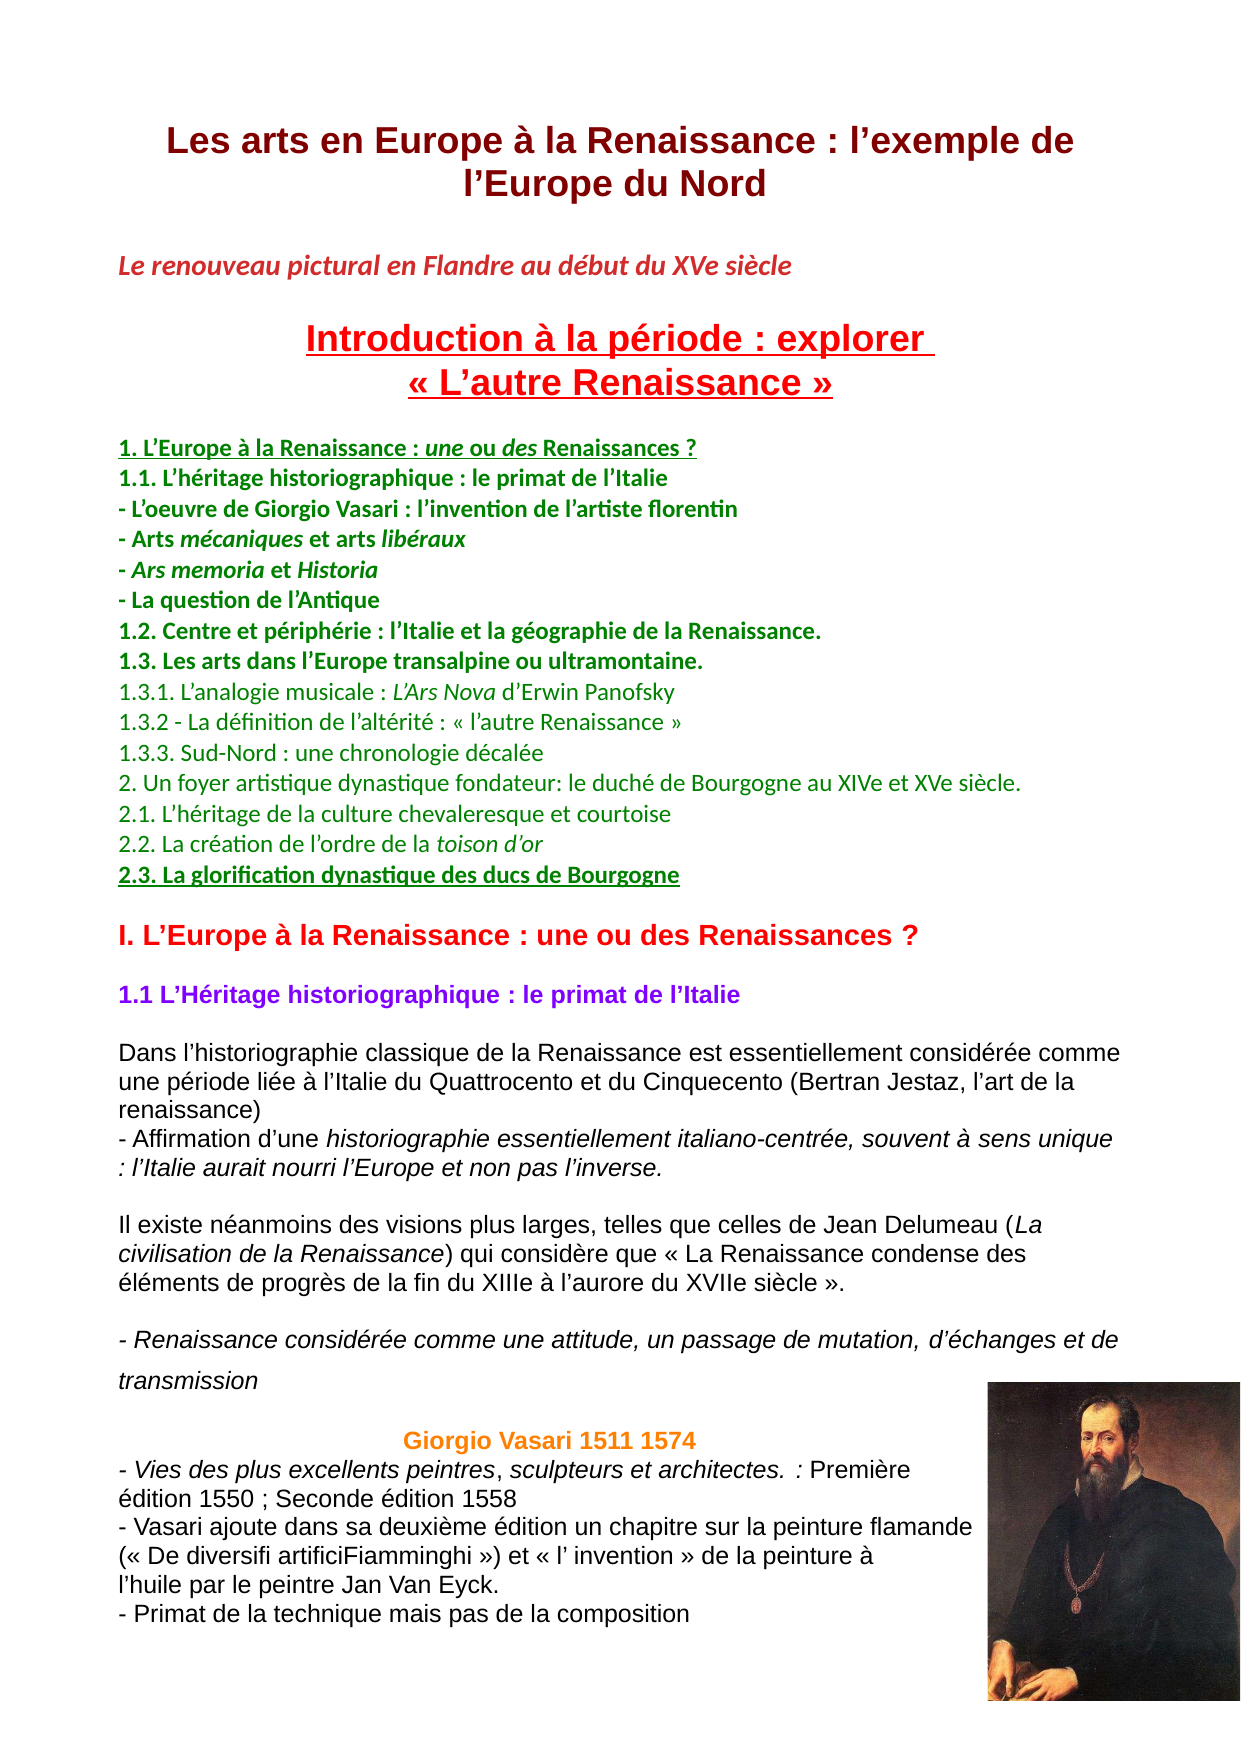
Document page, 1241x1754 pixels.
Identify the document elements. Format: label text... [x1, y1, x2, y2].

text - Vies des plus excellents peintres, sculpteurs et architectes. : Première édition 1550 ; Seconde édition 1558 [118, 1455, 987, 1512]
text I. L’Europe à la Renaissance : une ou des Renaissances ? [118, 918, 1122, 952]
text 2. Un foyer artistique dynastique fondateur: le duché de Bourgogne au XIVe et XVe siècle. [118, 767, 1122, 798]
text 1.3.1. L’analogie musicale : L’Ars Nova d’Erwin Panofsky [118, 676, 1122, 706]
text 1. L’Europe à la Renaissance : une ou des Renaissances ? [118, 432, 1122, 462]
text 1.3. Les arts dans l’Europe transalpine ou ultramontaine. [118, 645, 1122, 676]
text - La question de l’Antique [118, 584, 1122, 615]
text 2.2. La création de l’ordre de la toison d’or [118, 828, 1122, 859]
text 1.3.2 - La définition de l’altérité : « l’autre Renaissance » [118, 706, 1122, 737]
text - Affirmation d’une historiographie essentiellement italiano-centrée, souvent à sens unique : l’Italie aurait nourri l’Europe et non pas l’inverse. [118, 1124, 1122, 1182]
text Les arts en Europe à la Renaissance : l’exemple de l’Europe du Nord [118, 118, 1122, 204]
text Le renouveau pictural en Flandre au début du XVe siècle [118, 247, 1122, 283]
picture [987, 1382, 1241, 1701]
text - L’oeuvre de Giorgio Vasari : l’invention de l’artiste florentin [118, 493, 1122, 523]
text Giorgio Vasari 1511 1574 [118, 1426, 987, 1455]
text « L’autre Renaissance » [118, 360, 1122, 403]
text 2.1. L’héritage de la culture chevaleresque et courtoise [118, 798, 1122, 828]
text - Ars memoria et Historia [118, 554, 1122, 584]
text Il existe néanmoins des visions plus larges, telles que celles de Jean Delumeau (La civilisation de la Renaissance) qui considère que « La Renaissance condense des éléments de progrès de la fin du XIIIe à l’aurore du XVIIe siècle ». [118, 1211, 1122, 1297]
text 1.2. Centre et périphérie : l’Italie et la géographie de la Renaissance. [118, 615, 1122, 645]
text 1.1 L’Héritage historiographique : le primat de l’Italie [118, 981, 1122, 1009]
text - Primat de la technique mais pas de la composition [118, 1599, 987, 1627]
text l’huile par le peintre Jan Van Eyck. [118, 1570, 987, 1599]
text - Vasari ajoute dans sa deuxième édition un chapitre sur la peinture flamande (« De diversifi artificiFiamminghi ») et « l’ invention » de la peinture à [118, 1512, 987, 1570]
text 1.1. L’héritage historiographique : le primat de l’Italie [118, 462, 1122, 493]
text Introduction à la période : explorer [118, 317, 1122, 360]
text - Renaissance considérée comme une attitude, un passage de mutation, d’échanges et de transmission. [118, 1326, 1122, 1397]
text - Arts mécaniques et arts libéraux [118, 523, 1122, 554]
text 1.3.3. Sud-Nord : une chronologie décalée [118, 737, 1122, 767]
text Dans l’historiographie classique de la Renaissance est essentiellement considérée comme une période liée à l’Italie du Quattrocento et du Cinquecento (Bertran Jestaz, l’art de la renaissance) [118, 1038, 1122, 1124]
text 2.3. La glorification dynastique des ducs de Bourgogne [118, 859, 1122, 889]
